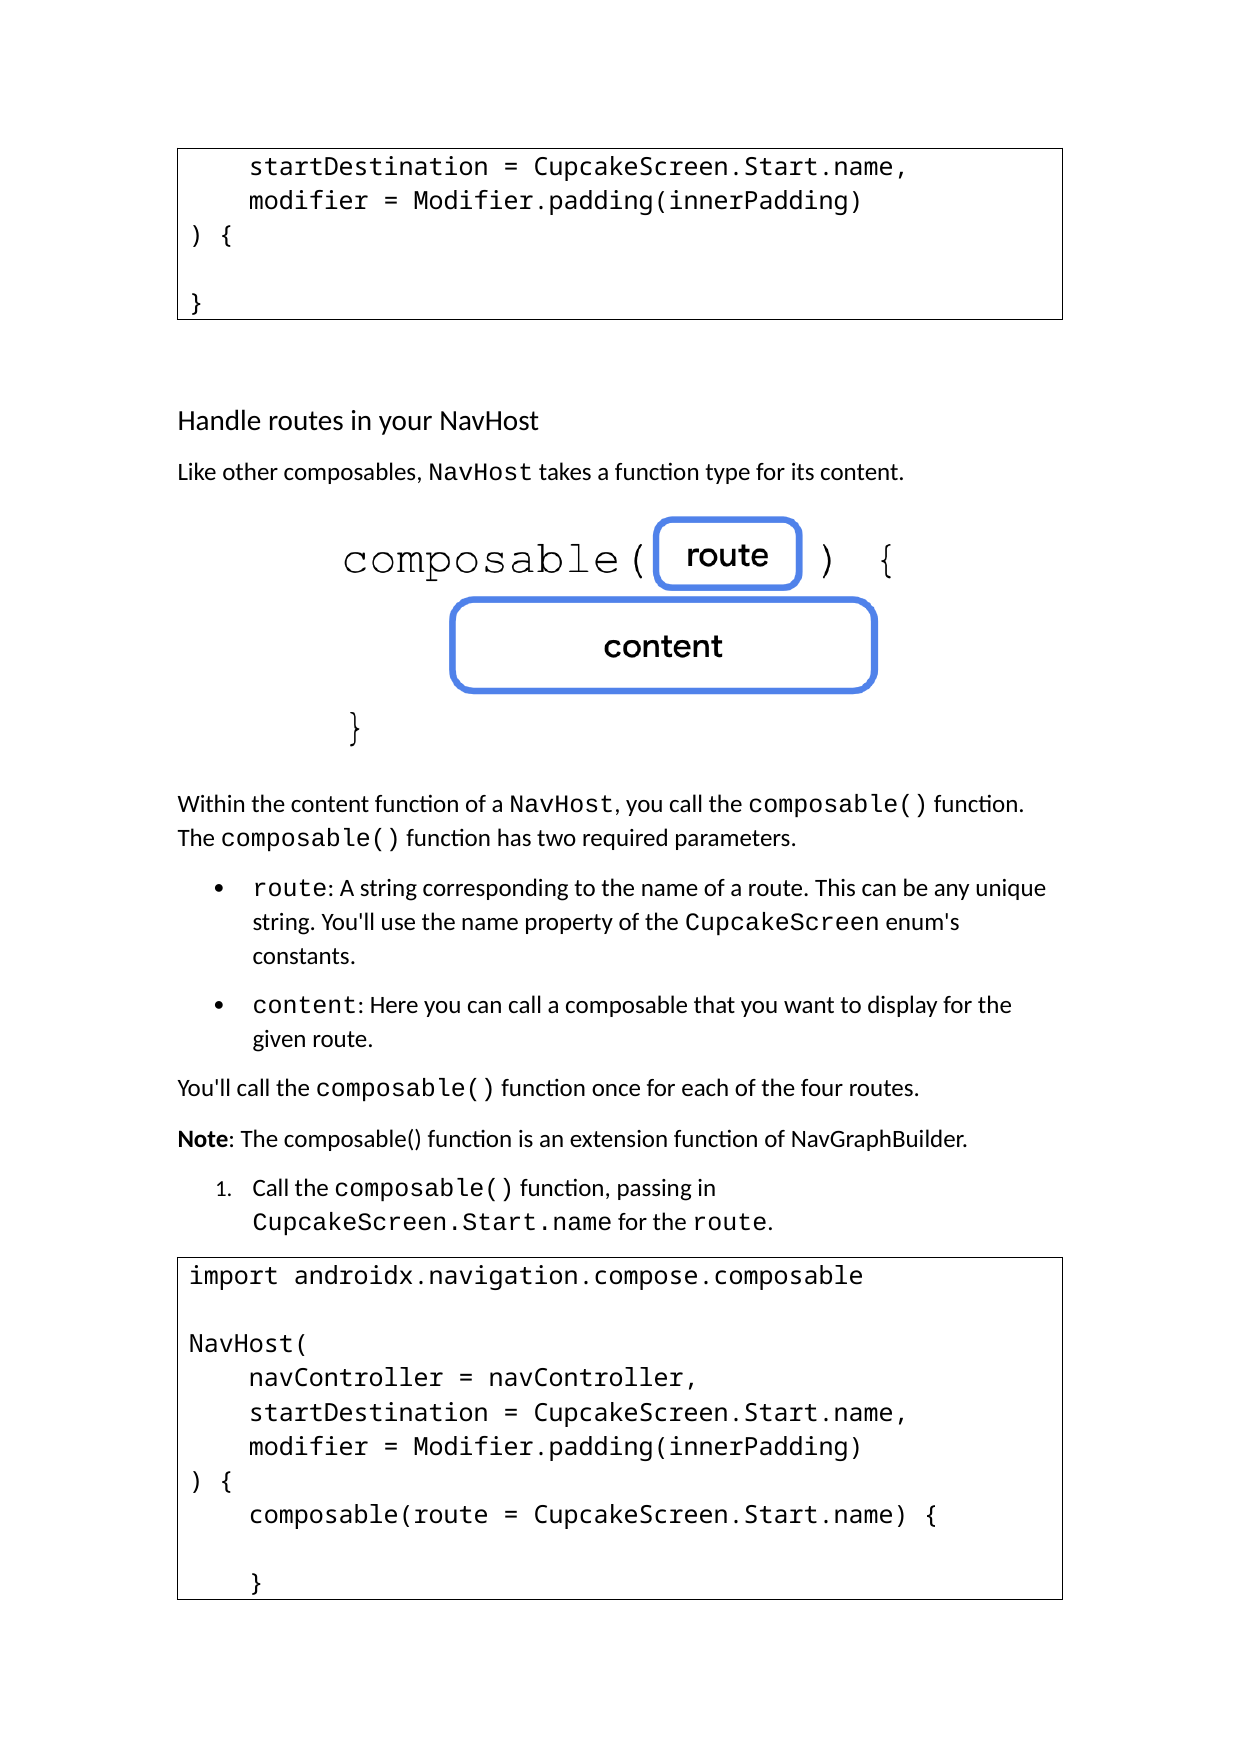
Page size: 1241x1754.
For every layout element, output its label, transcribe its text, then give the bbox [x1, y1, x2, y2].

text Like other composables, NavHost takes a function type for its content. [177, 457, 1063, 488]
list content: Here you can call a composable that you want to display for the given route. [215, 989, 1063, 1054]
list route: A string corresponding to the name of a route. This can be any unique string. You'll use the name property of the CupcakeScreen enum's constants. [215, 872, 1063, 971]
text You'll call the composable() function once for each of the four routes. [177, 1072, 1063, 1104]
text Handle routes in your NavHost [177, 402, 1063, 437]
list Call the composable() function, passing in CupcakeScreen.Start.name for the route. [215, 1172, 1063, 1238]
text Within the content function of a NavHost, you call the composable() function. The composable() function has two required parameters. [177, 788, 1063, 853]
table_header import androidx.navigation.compose.composable NavHost( navController = navController, startDestination = CupcakeScreen.Start.name, modifier = Modifier.padding(innerPadding) ) { composable(route = CupcakeScreen.Start.name) { } [178, 1258, 1062, 1598]
table_header startDestination = CupcakeScreen.Start.name, modifier = Modifier.padding(innerPadding) ) { } [178, 149, 1062, 319]
text Note: The composable() function is an extension function of NavGraphBuilder. [177, 1123, 1063, 1154]
